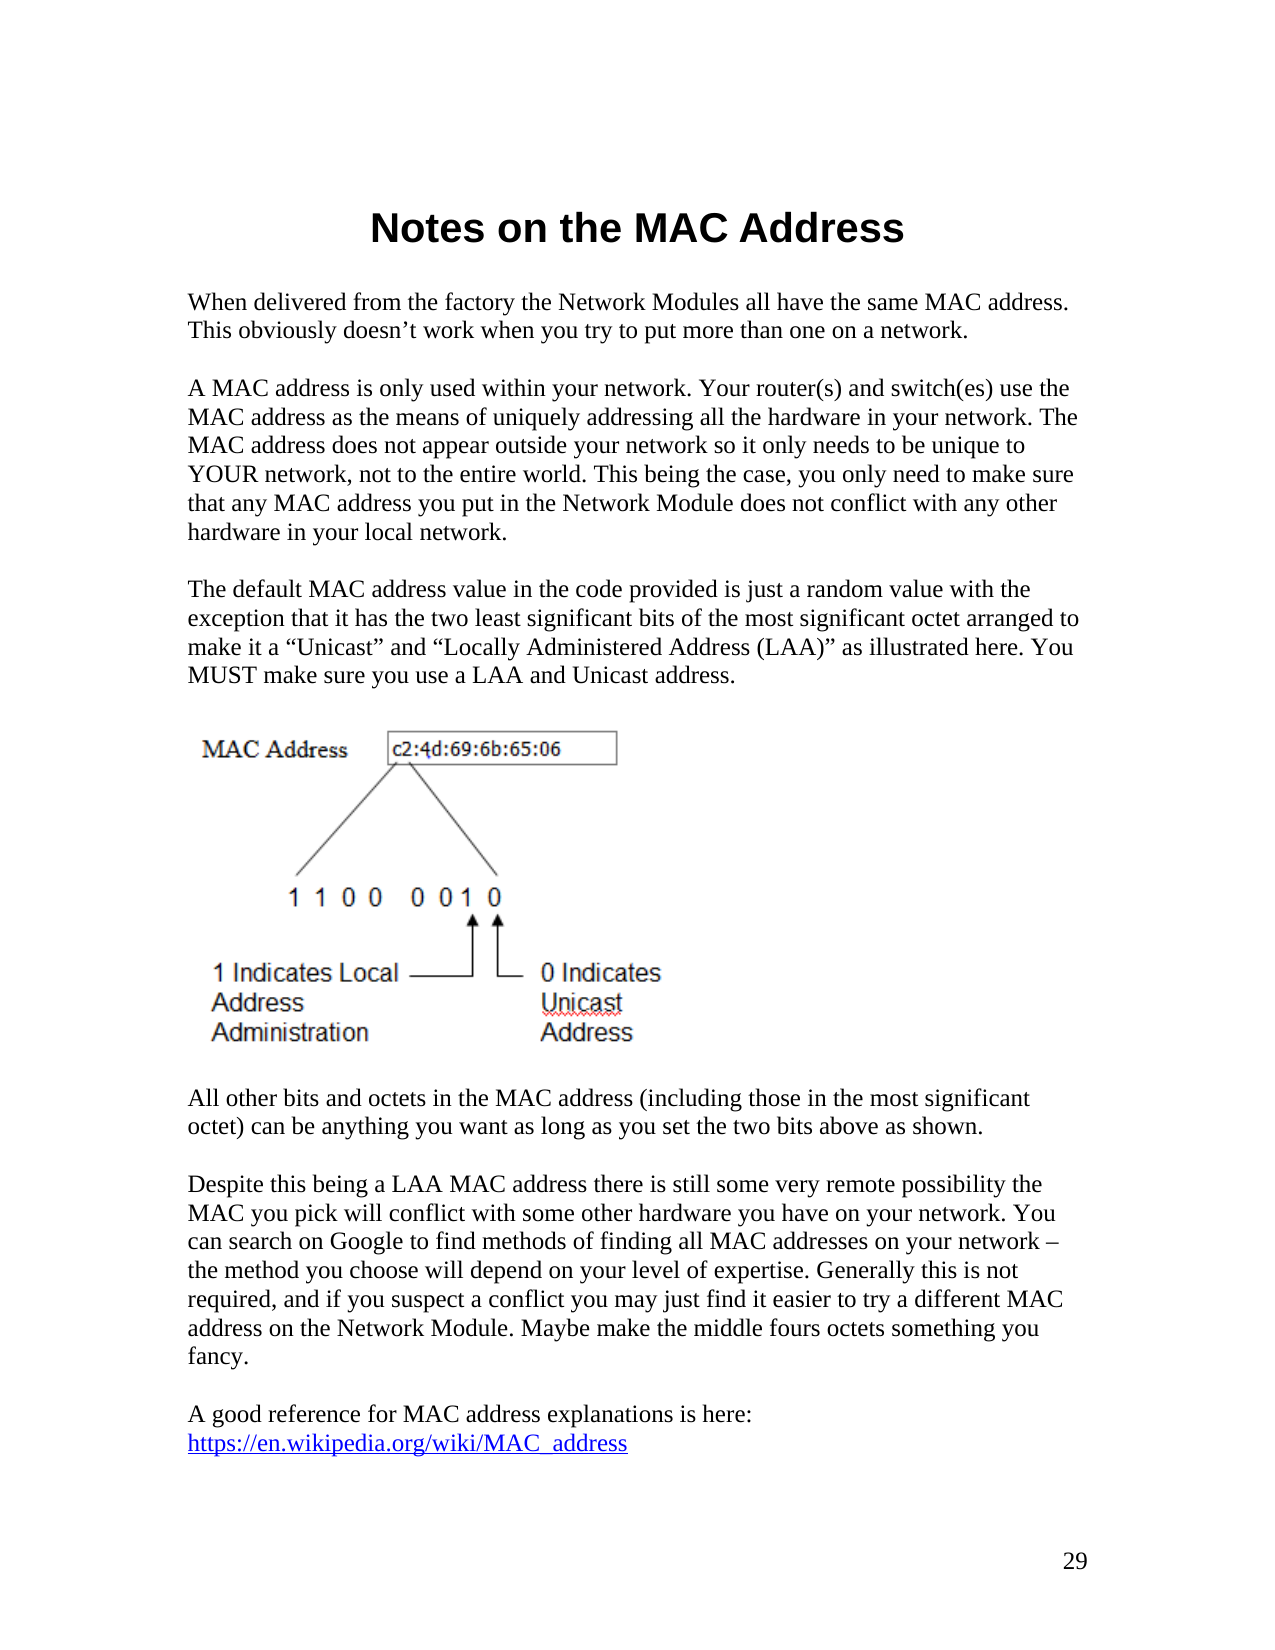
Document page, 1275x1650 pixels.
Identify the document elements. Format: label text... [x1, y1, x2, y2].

text When delivered from the factory the Network Modules all have the same MAC address. This obviously doesn’t work when you try to put more than one on a network. [187, 287, 1087, 344]
text https://en.wikipedia.org/wiki/MAC_address [187, 1428, 1087, 1456]
subtitle Notes on the MAC Address [187, 204, 1087, 252]
text A MAC address is only used within your network. Your router(s) and switch(es) use the MAC address as the means of uniquely addressing all the hardware in your network. The MAC address does not appear outside your network so it only needs to be unique to YOUR network, not to the entire world. This being the case, you only need to make sure that any MAC address you put in the Network Module does not conflict with any other hardware in your local network. [187, 373, 1087, 545]
text All other bits and octets in the MAC address (including those in the most significant octet) can be anything you want as long as you set the two bits above as shown. [187, 1083, 1087, 1140]
text The default MAC address value in the code provided is just a random value with the exception that it has the two least significant bits of the most significant octet arranged to make it a “Unicast” and “Locally Administered Address (LAA)” as illustrated here. You MUST make sure you use a LAA and Unicast address. [187, 574, 1087, 689]
text A good reference for MAC address explanations is here: [187, 1399, 1087, 1428]
picture [187, 717, 682, 1054]
text Despite this being a LAA MAC address there is still some very remote possibility the MAC you pick will conflict with some other hardware you have on your network. You can search on Google to find methods of finding all MAC addresses on your network – the method you choose will depend on your level of expertise. Generally this is not required, and if you suspect a conflict you may just find it easier to try a different MAC address on the Network Module. Maybe make the middle fours octets something you fancy. [187, 1169, 1087, 1370]
